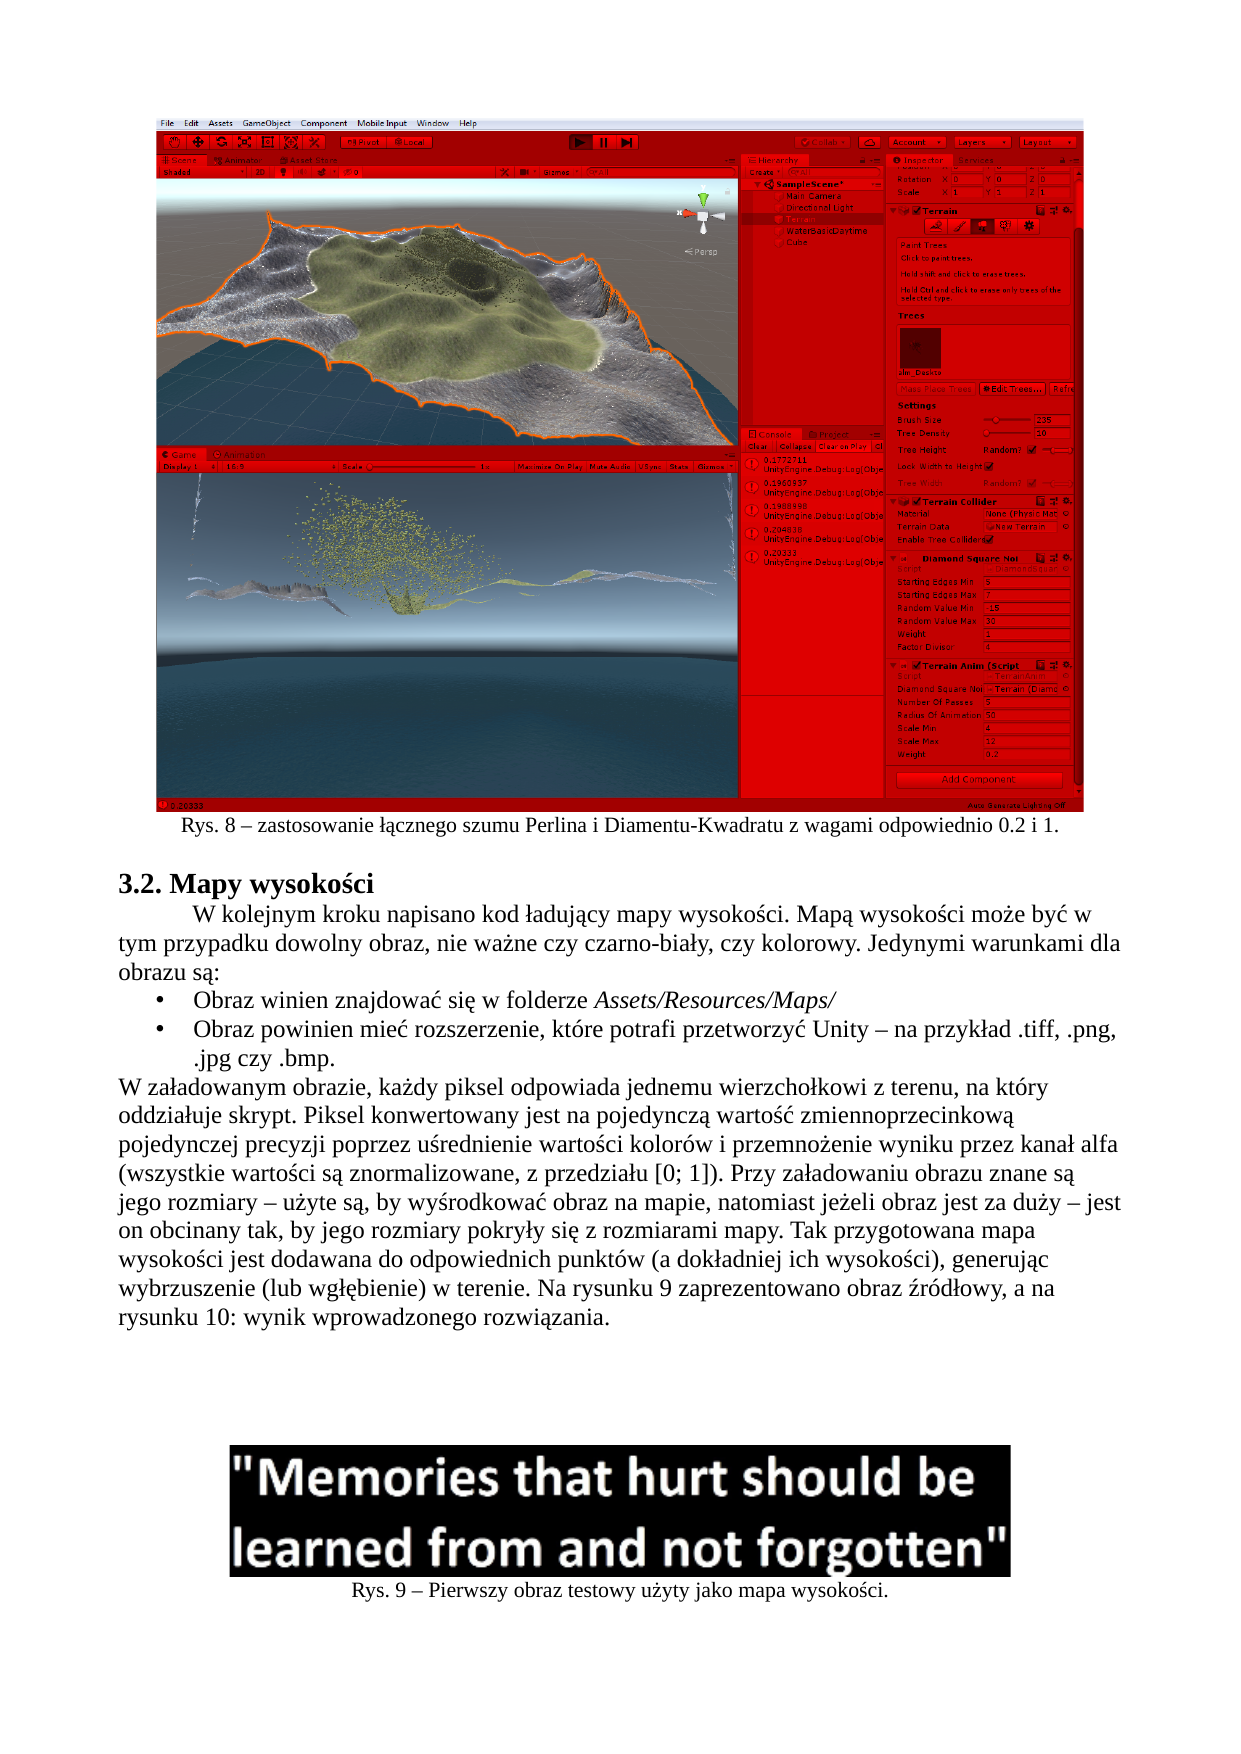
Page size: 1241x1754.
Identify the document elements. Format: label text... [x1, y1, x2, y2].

text Rys. 8 – zastosowanie łącznego szumu Perlina i Diamentu-Kwadratu z wagami odpowiednio 0.2 i 1. [118, 118, 1122, 837]
picture [229, 1445, 1011, 1577]
list Obraz winien znajdować się w folderze Assets/Resources/Maps/ [156, 986, 1122, 1014]
text 3.2. Mapy wysokości [118, 866, 1122, 899]
text Rys. 9 – Pierwszy obraz testowy użyty jako mapa wysokości. [118, 1446, 1122, 1602]
list Obraz powinien mieć rozszerzenie, które potrafi przetworzyć Unity – na przykład .tiff, .png, .jpg czy .bmp. [156, 1014, 1122, 1072]
text W kolejnym kroku napisano kod ładujący mapy wysokości. Mapą wysokości może być w tym przypadku dowolny obraz, nie ważne czy czarno-biały, czy kolorowy. Jedynymi warunkami dla obrazu są: [118, 899, 1122, 986]
text W załadowanym obrazie, każdy piksel odpowiada jednemu wierzchołkowi z terenu, na który oddziałuje skrypt. Piksel konwertowany jest na pojedynczą wartość zmiennoprzecinkową pojedynczej precyzji poprzez uśrednienie wartości kolorów i przemnożenie wyniku przez kanał alfa (wszystkie wartości są znormalizowane, z przedziału [0; 1]). Przy załadowaniu obrazu znane są jego rozmiary – użyte są, by wyśrodkować obraz na mapie, natomiast jeżeli obraz jest za duży – jest on obcinany tak, by jego rozmiary pokryły się z rozmiarami mapy. Tak przygotowana mapa wysokości jest dodawana do odpowiednich punktów (a dokładniej ich wysokości), generując wybrzuszenie (lub wgłębienie) w terenie. Na rysunku 9 zaprezentowano obraz źródłowy, a na rysunku 10: wynik wprowadzonego rozwiązania. [118, 1072, 1122, 1331]
picture [156, 118, 1084, 812]
